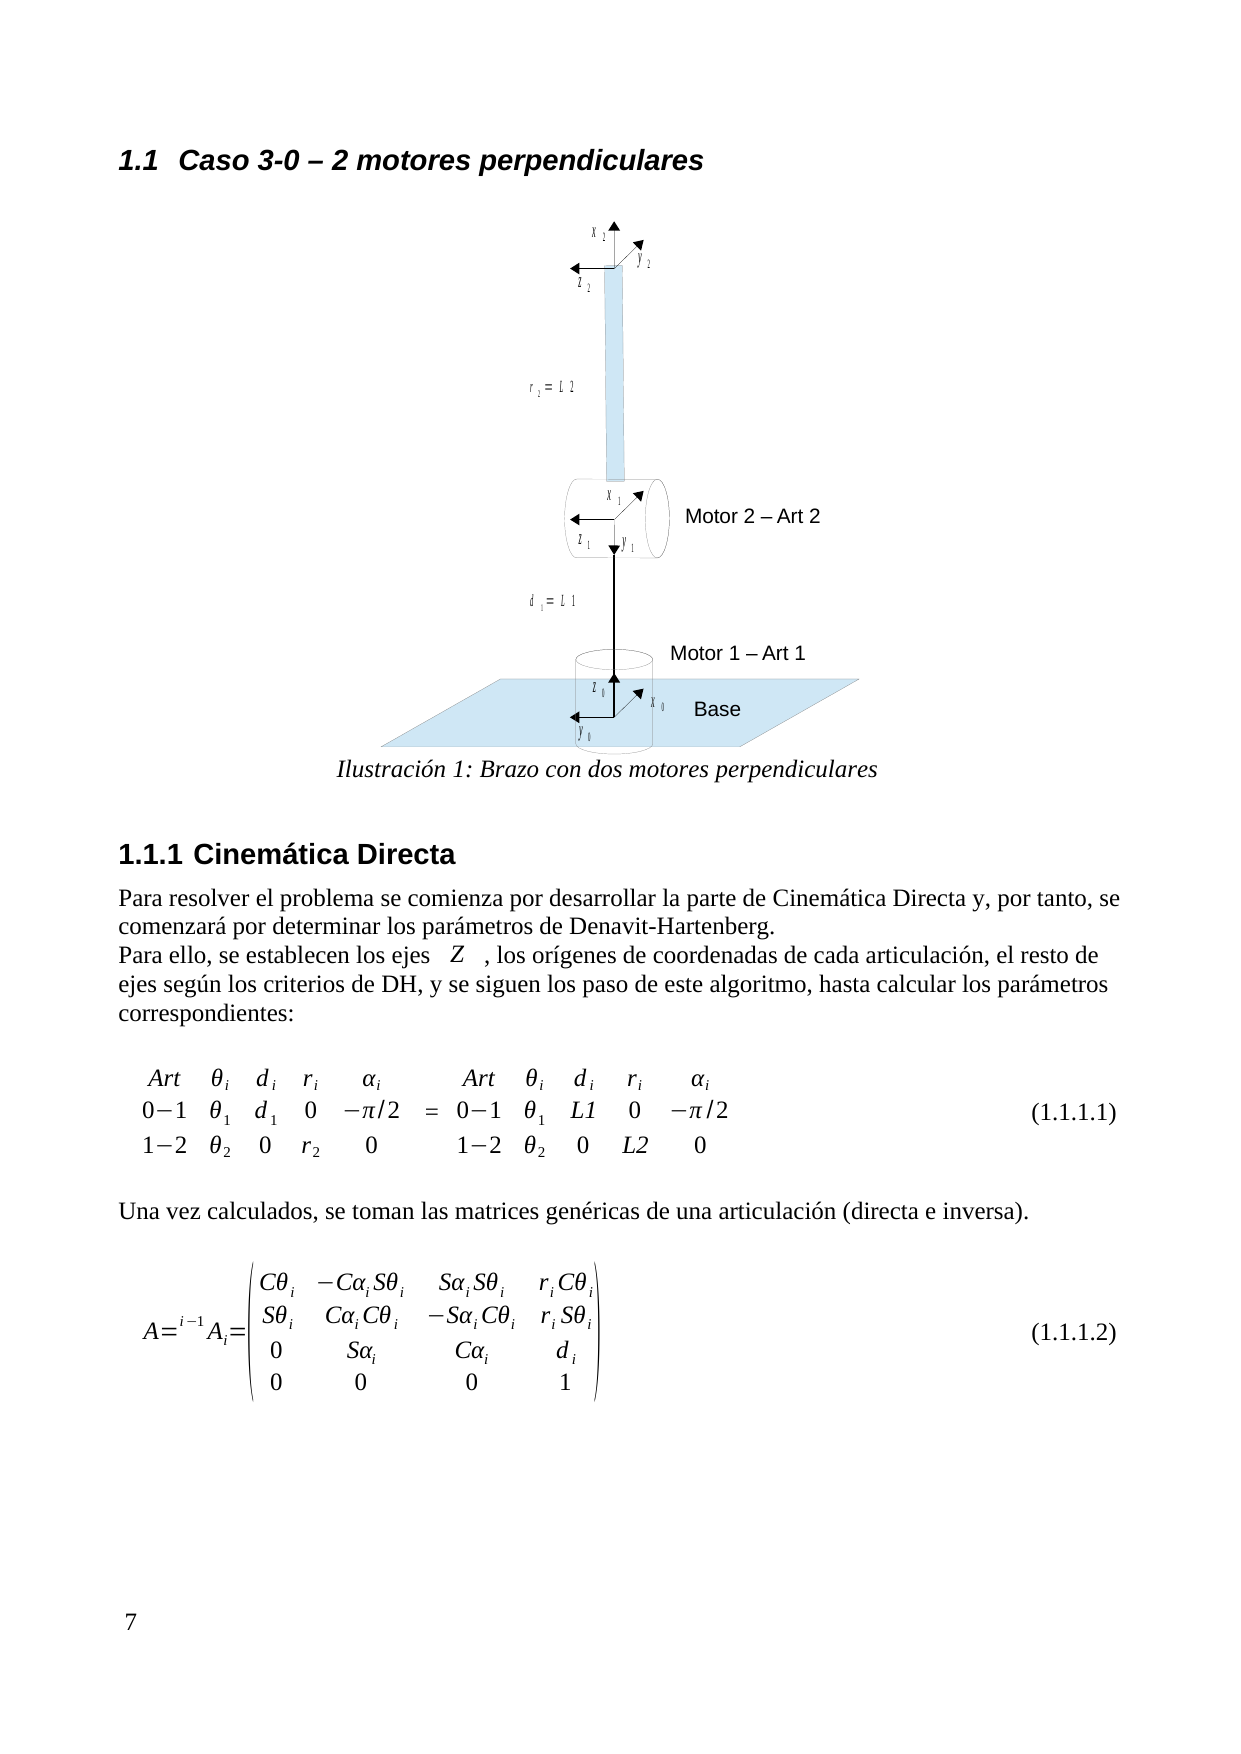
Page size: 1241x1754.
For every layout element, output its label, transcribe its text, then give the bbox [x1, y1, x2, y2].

subtitle Cinemática Directa [118, 837, 1122, 870]
table_header = [118, 1055, 1010, 1167]
text Para resolver el problema se comienza por desarrollar la parte de Cinemática Directa y, por tanto, se comenzará por determinar los parámetros de Denavit-Hartenberg. [118, 883, 1122, 940]
table_header [118, 1254, 1010, 1409]
text Ilustración 1: Brazo con dos motores perpendiculares [336, 230, 904, 783]
subtitle Caso 3-0 – 2 motores perpendiculares [118, 143, 1122, 177]
table_header (1.1.1.1) [1010, 1055, 1122, 1167]
text Para ello, se establecen los ejes, los orígenes de coordenadas de cada articulación, el resto de ejes según los criterios de DH, y se siguen los paso de este algoritmo, hasta calcular los parámetros correspondientes: [118, 940, 1122, 1026]
text Una vez calculados, se toman las matrices genéricas de una articulación (directa e inversa). [118, 1196, 1122, 1225]
table_header (1.1.1.2) [1010, 1254, 1122, 1409]
